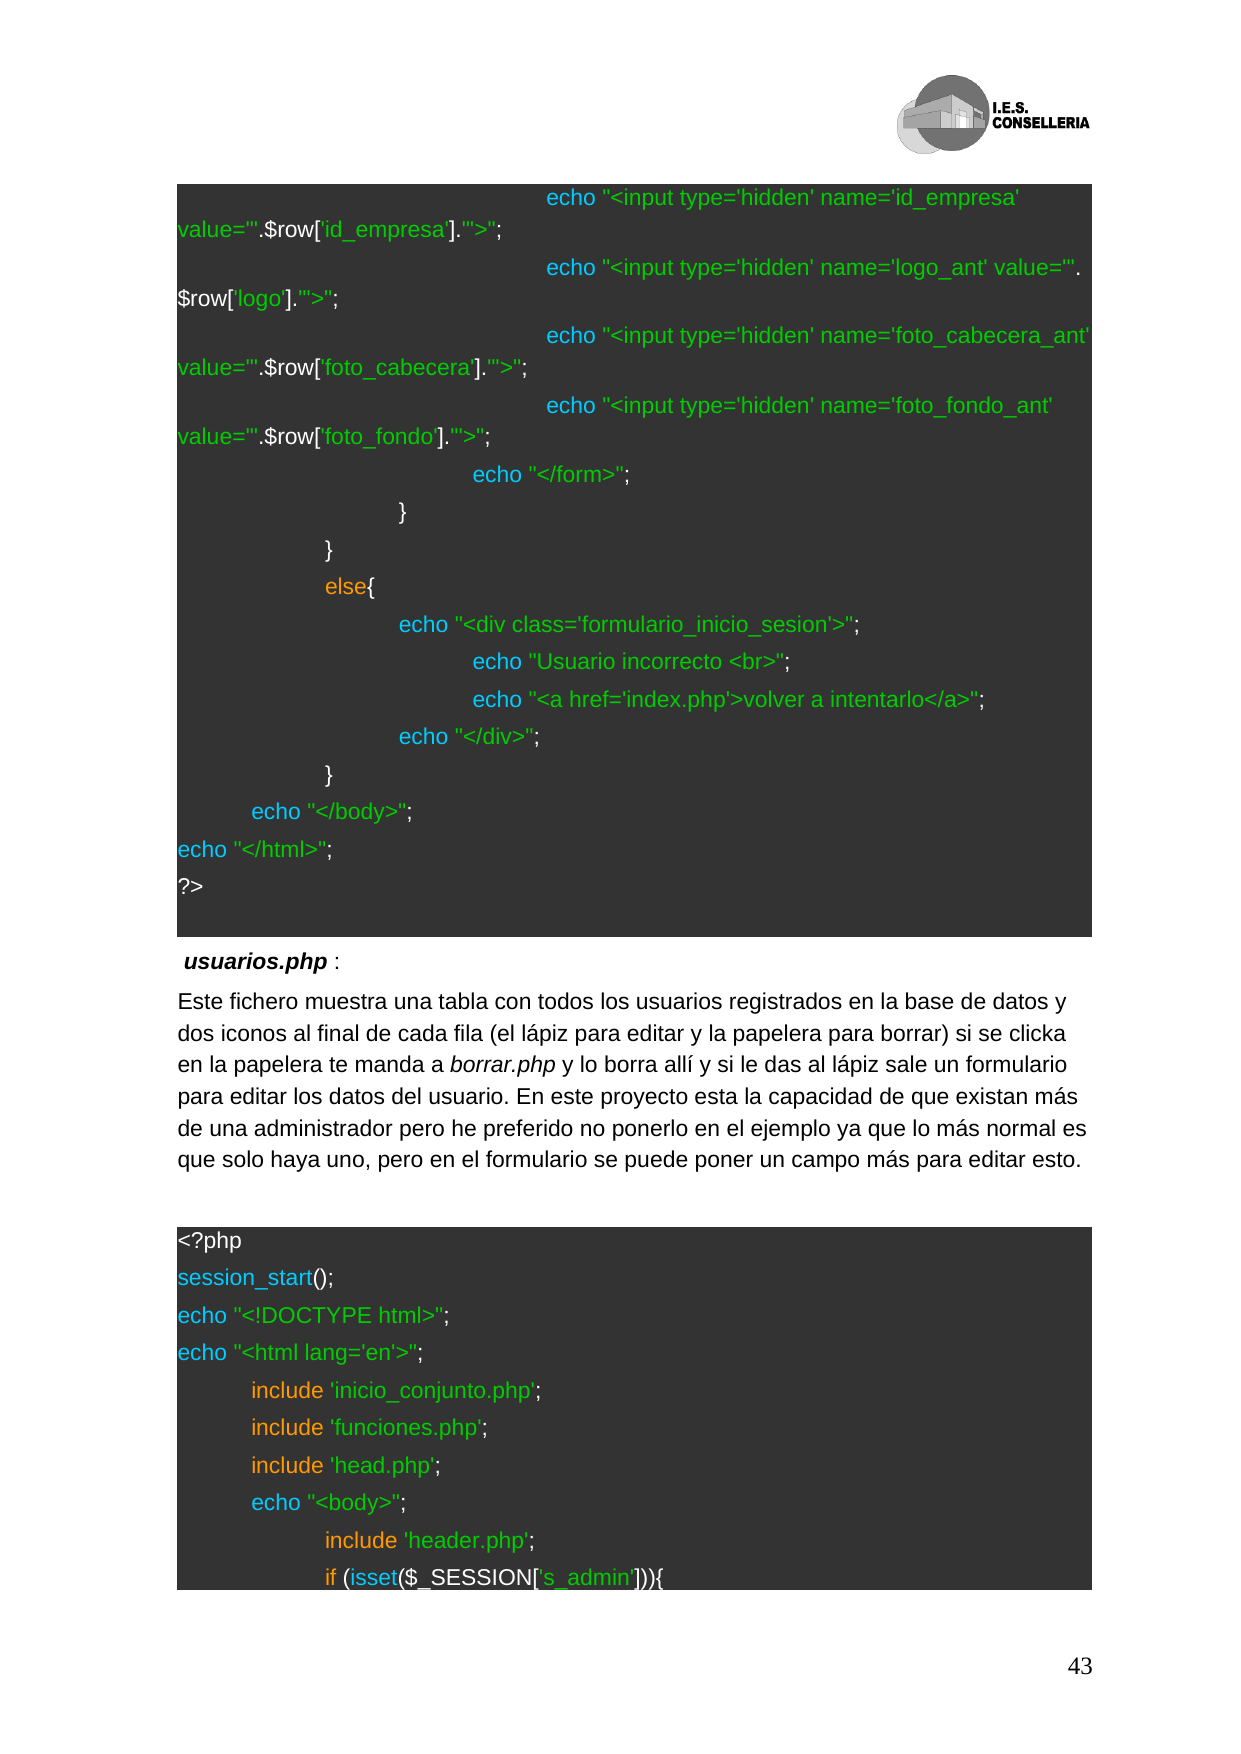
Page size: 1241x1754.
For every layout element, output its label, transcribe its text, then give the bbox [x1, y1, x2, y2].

text echo "</form>"; [177, 461, 1092, 487]
text echo "<input type='hidden' name='foto_cabecera_ant' value='".$row['foto_cabecera']."'>"; [177, 322, 1092, 380]
text include 'funciones.php'; [177, 1414, 1092, 1440]
text else{ [177, 573, 1092, 599]
text include 'head.php'; [177, 1452, 1092, 1478]
text } [177, 498, 1092, 524]
text ?> [177, 873, 1092, 899]
text echo "</html>"; [177, 836, 1092, 862]
text echo "</div>"; [177, 723, 1092, 749]
text include 'inicio_conjunto.php'; [177, 1377, 1092, 1403]
text echo "<div class='formulario_inicio_sesion'>"; [177, 611, 1092, 637]
text echo "<input type='hidden' name='id_empresa' value='".$row['id_empresa']."'>"; [177, 184, 1092, 242]
text Este fichero muestra una tabla con todos los usuarios registrados en la base de datos y dos iconos al final de cada fila (el lápiz para editar y la papelera para borrar) si se clicka en la papelera te manda a borrar.php y lo borra allí y si le das al lápiz sale un formulario para editar los datos del usuario. En este proyecto esta la capacidad de que existan más de una administrador pero he preferido no ponerlo en el ejemplo ya que lo más normal es que solo haya uno, pero en el formulario se puede poner un campo más para editar esto. [177, 988, 1092, 1172]
text echo "</body>"; [177, 798, 1092, 824]
text } [177, 761, 1092, 787]
text echo "<input type='hidden' name='logo_ant' value='".$row['logo']."'>"; [177, 253, 1092, 311]
text if (isset($_SESSION['s_admin'])){ [177, 1564, 1092, 1590]
text echo "<a href='index.php'>volver a intentarlo</a>"; [177, 686, 1092, 712]
picture [894, 73, 1093, 155]
text echo "<html lang='en'>"; [177, 1339, 1092, 1365]
text echo "<!DOCTYPE html>"; [177, 1302, 1092, 1328]
text session_start(); [177, 1264, 1092, 1290]
text <?php [177, 1227, 1092, 1253]
text include 'header.php'; [177, 1527, 1092, 1553]
text echo "<body>"; [177, 1489, 1092, 1515]
text echo "Usuario incorrecto <br>"; [177, 648, 1092, 674]
text } [177, 536, 1092, 562]
text echo "<input type='hidden' name='foto_fondo_ant' value='".$row['foto_fondo']."'>"; [177, 392, 1092, 449]
text usuarios.php : [177, 948, 1092, 974]
